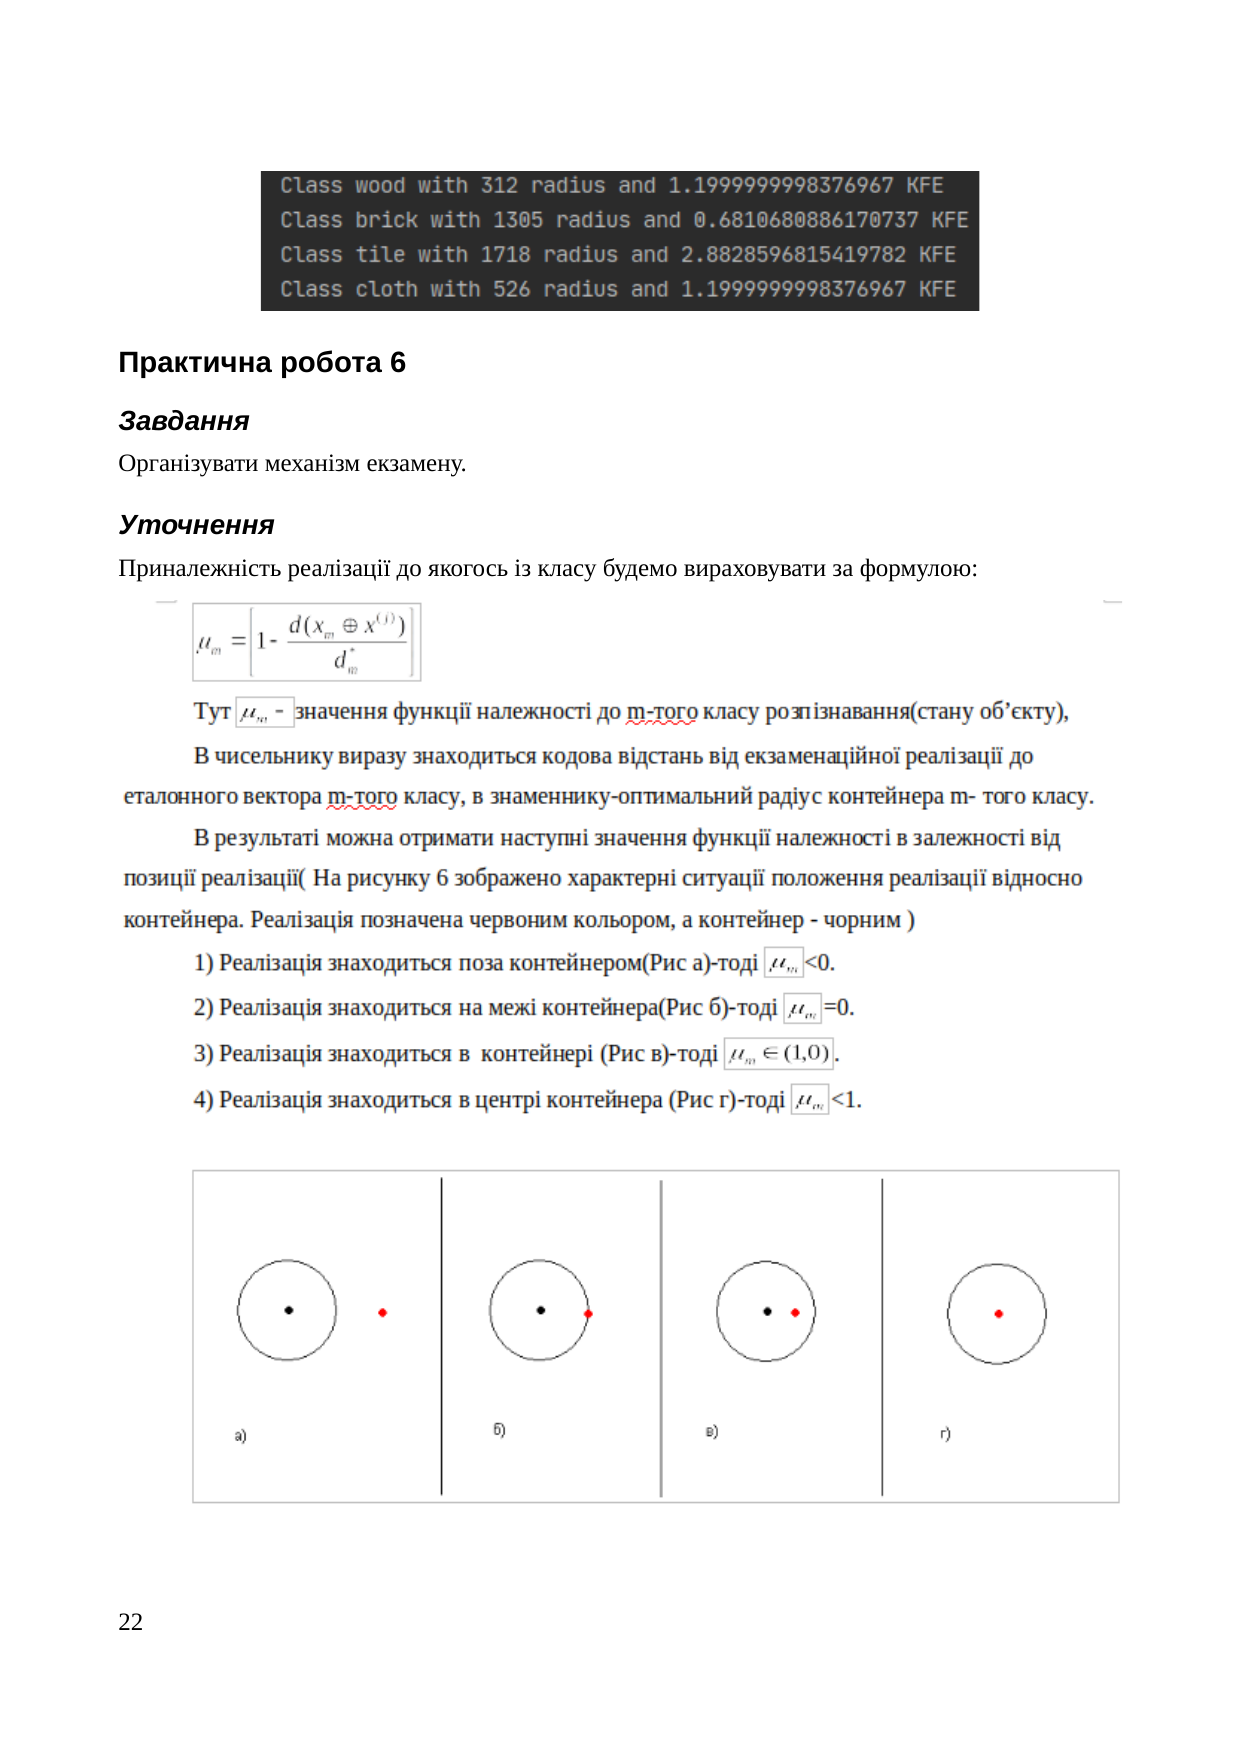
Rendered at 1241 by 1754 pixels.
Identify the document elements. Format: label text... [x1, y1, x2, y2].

subtitle Уточнення [118, 508, 1122, 540]
subtitle Завдання [118, 404, 1122, 436]
subtitle Практична робота 6 [118, 345, 1122, 379]
picture [118, 600, 1123, 1508]
picture [260, 171, 980, 311]
text Організувати механізм екзамену. [118, 448, 1122, 477]
text Приналежність реалізації до якогось із класу будемо вираховувати за формулою: [118, 553, 1122, 582]
